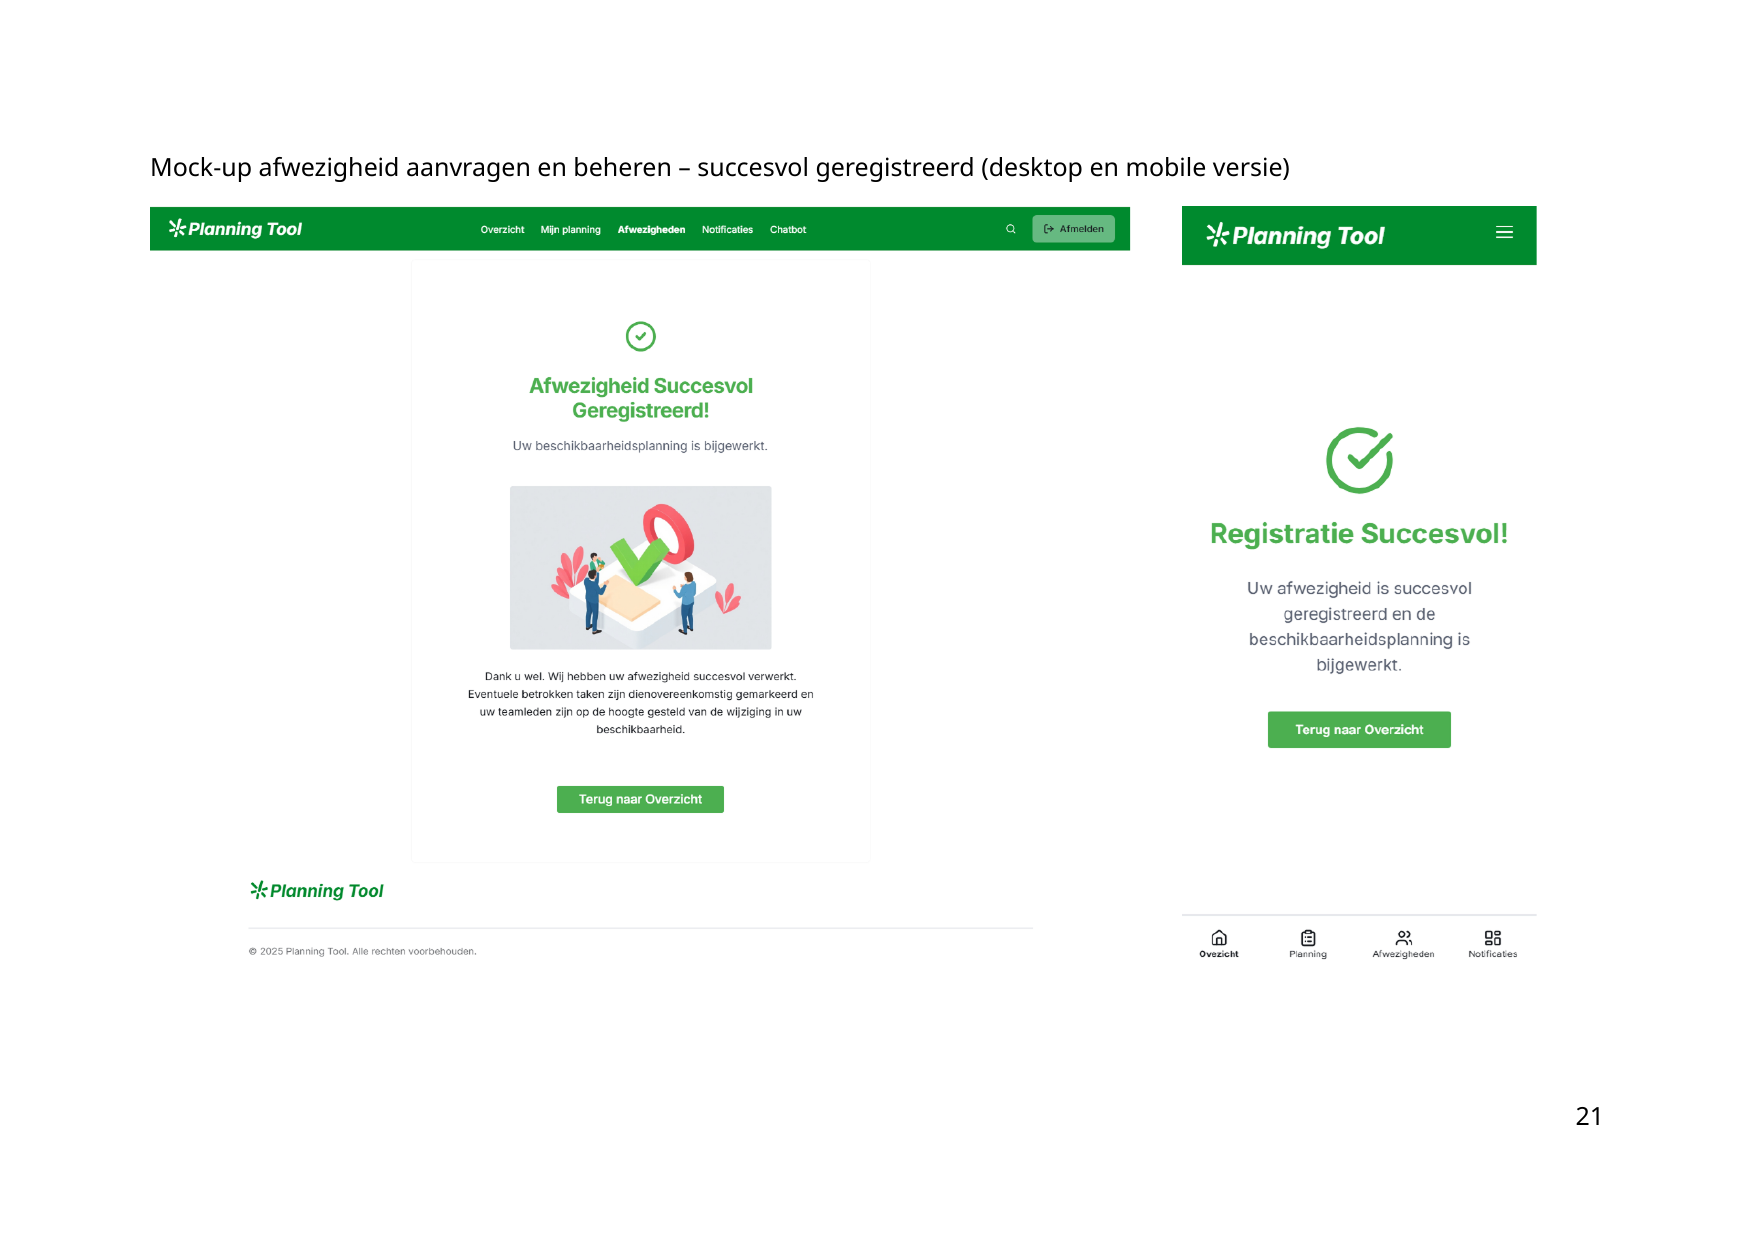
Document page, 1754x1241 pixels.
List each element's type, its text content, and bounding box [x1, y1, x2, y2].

picture [1182, 206, 1537, 974]
picture [150, 206, 1130, 974]
text Mock-up afwezigheid aanvragen en beheren – succesvol geregistreerd (desktop en mobile versie) [150, 150, 1604, 184]
